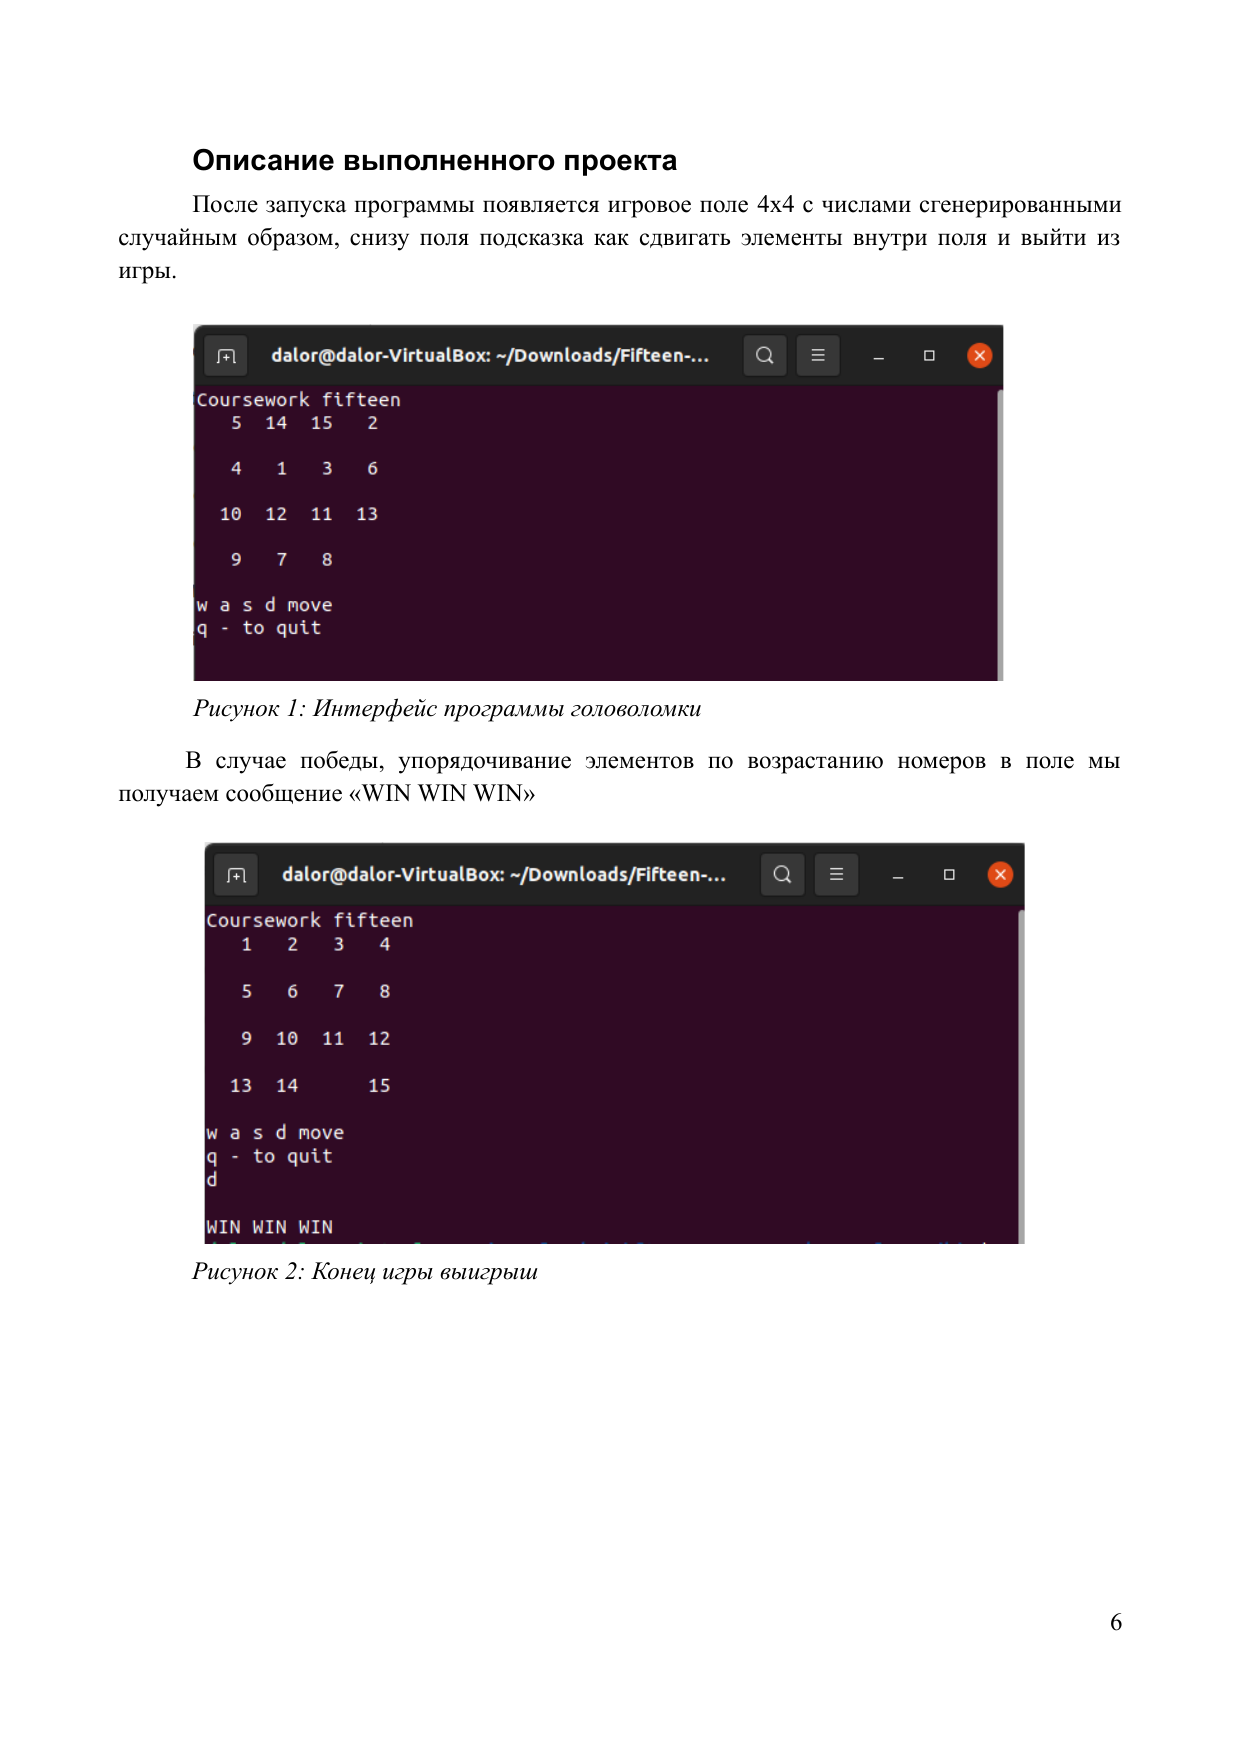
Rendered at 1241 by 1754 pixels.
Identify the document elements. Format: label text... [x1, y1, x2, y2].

picture [193, 324, 1004, 681]
picture [204, 842, 1025, 1244]
text Рисунок 1: Интерфейс программы головоломки [193, 681, 1003, 722]
subtitle Описание выполненного проекта [118, 143, 1122, 177]
text Рисунок 2: Конец игры выигрыш [192, 842, 1037, 1285]
text В случае победы, упорядочивание элементов по возрастанию номеров в поле мы получаем сообщение «WIN WIN WIN» [118, 303, 1122, 806]
text После запуска программы появляется игровое поле 4x4 с числами сгенерированными случайным образом, снизу поля подсказка как сдвигать элементы внутри поля и выйти из игры. [118, 189, 1122, 284]
